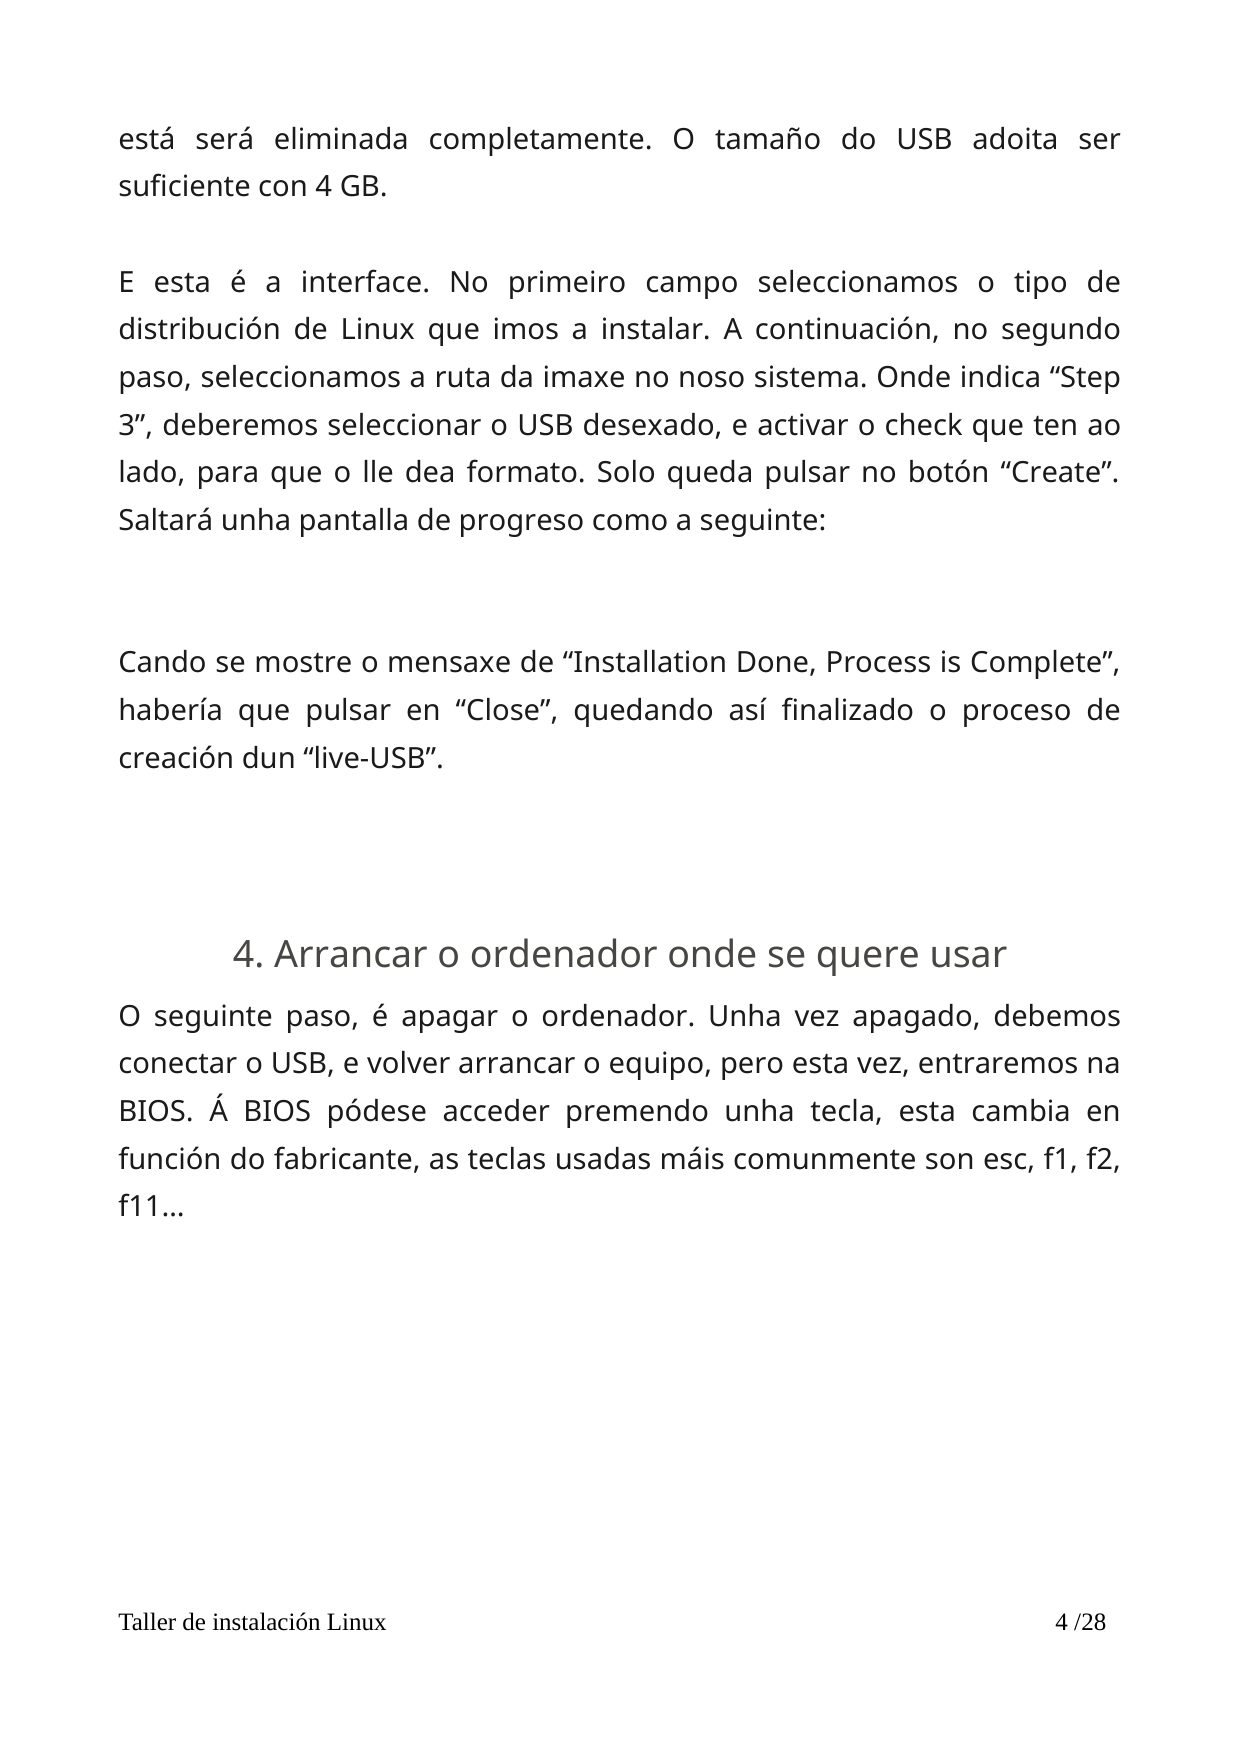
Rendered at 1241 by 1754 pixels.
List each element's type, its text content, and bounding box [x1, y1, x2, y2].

text 4. Arrancar o ordenador onde se quere usar [118, 927, 1122, 978]
text O seguinte paso, é apagar o ordenador. Unha vez apagado, debemos conectar o USB, e volver arrancar o equipo, pero esta vez, entraremos na BIOS. Á BIOS pódese acceder premendo unha tecla, esta cambia en función do fabricante, as teclas usadas máis comunmente son esc, f1, f2, f11… [118, 995, 1122, 1225]
text Cando se mostre o mensaxe de “Installation Done, Process is Complete”, habería que pulsar en “Close”, quedando así finalizado o proceso de creación dun “live-USB”. [118, 642, 1122, 777]
text está será eliminada completamente. O tamaño do USB adoita ser suficiente con 4 GB. [118, 118, 1122, 205]
text E esta é a interface. No primeiro campo seleccionamos o tipo de distribución de Linux que imos a instalar. A continuación, no segundo paso, seleccionamos a ruta da imaxe no noso sistema. Onde indica “Step 3”, deberemos seleccionar o USB desexado, e activar o check que ten ao lado, para que o lle dea formato. Solo queda pulsar no botón “Create”. Saltará unha pantalla de progreso como a seguinte: [118, 261, 1122, 539]
